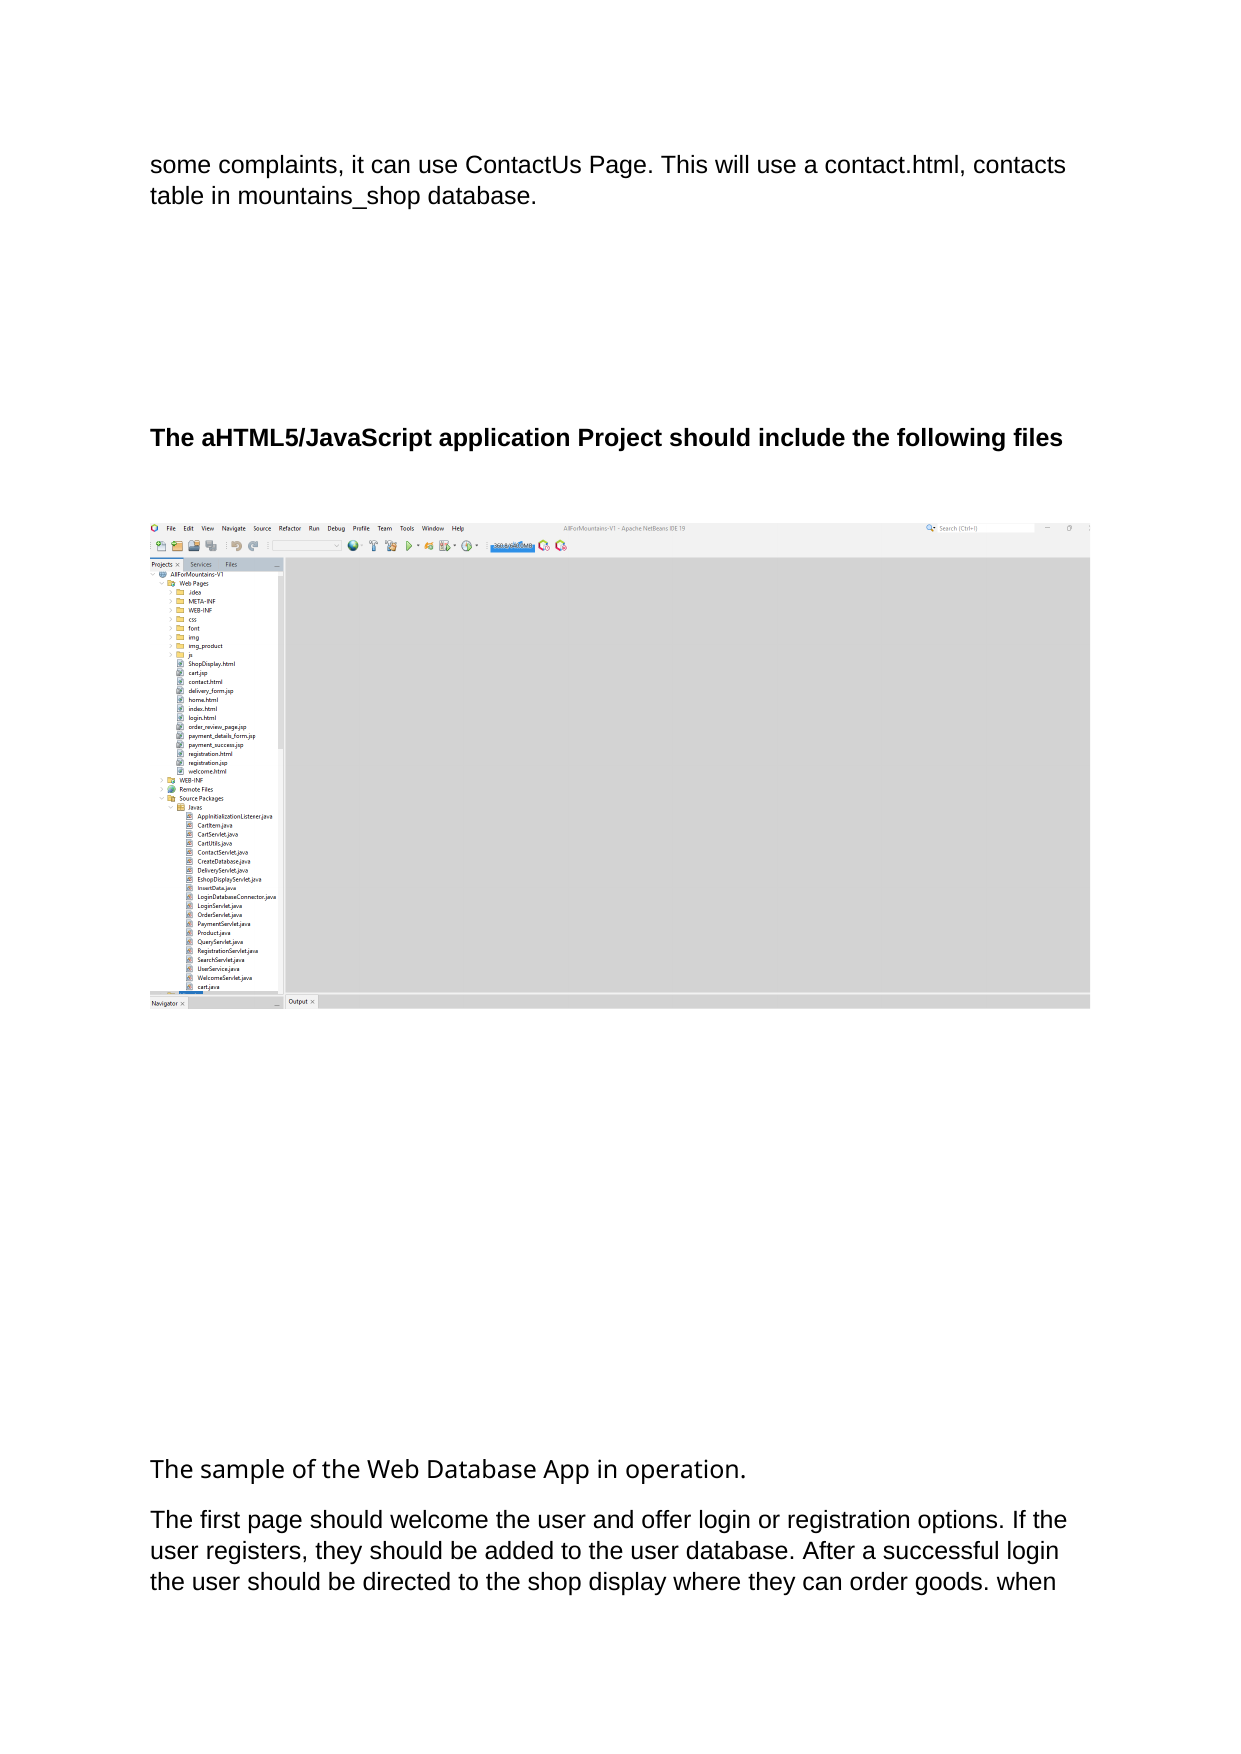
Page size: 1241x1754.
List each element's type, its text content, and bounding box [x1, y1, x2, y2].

text The sample of the Web Database App in operation. [150, 1452, 1090, 1486]
text some complaints, it can use ContactUs Page. This will use a contact.html, contacts table in mountains_shop database. [150, 150, 1090, 209]
text The aHTML5/JavaScript application Project should include the following files [150, 423, 1090, 452]
text The first page should welcome the user and offer login or registration options. If the user registers, they should be added to the user database. After a successful login the user should be directed to the shop display where they can order goods. when [150, 1505, 1090, 1595]
